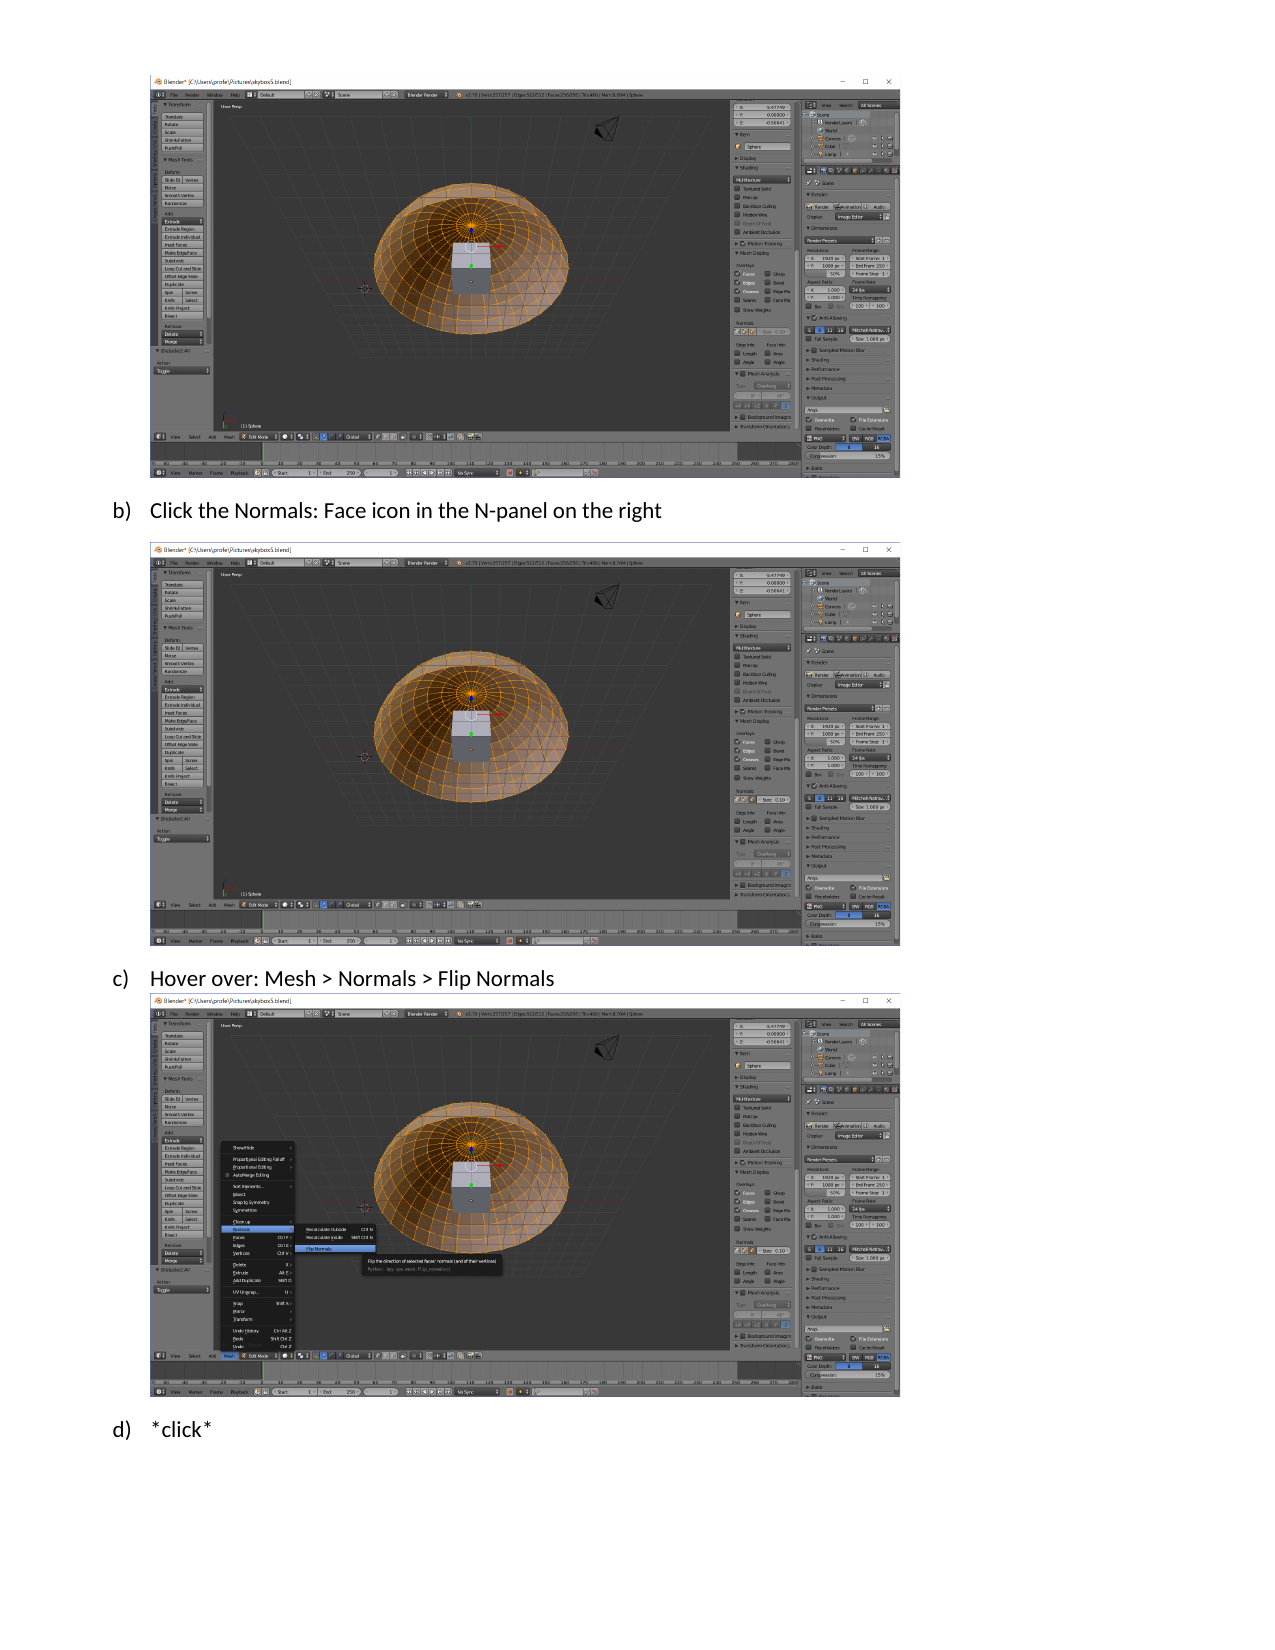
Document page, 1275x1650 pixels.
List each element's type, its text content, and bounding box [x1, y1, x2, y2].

list Click the Normals: Face icon in the N-panel on the right [112, 496, 1200, 524]
list *click* [112, 1415, 1200, 1443]
list Hover over: Mesh > Normals > Flip Normals [112, 964, 1200, 1396]
